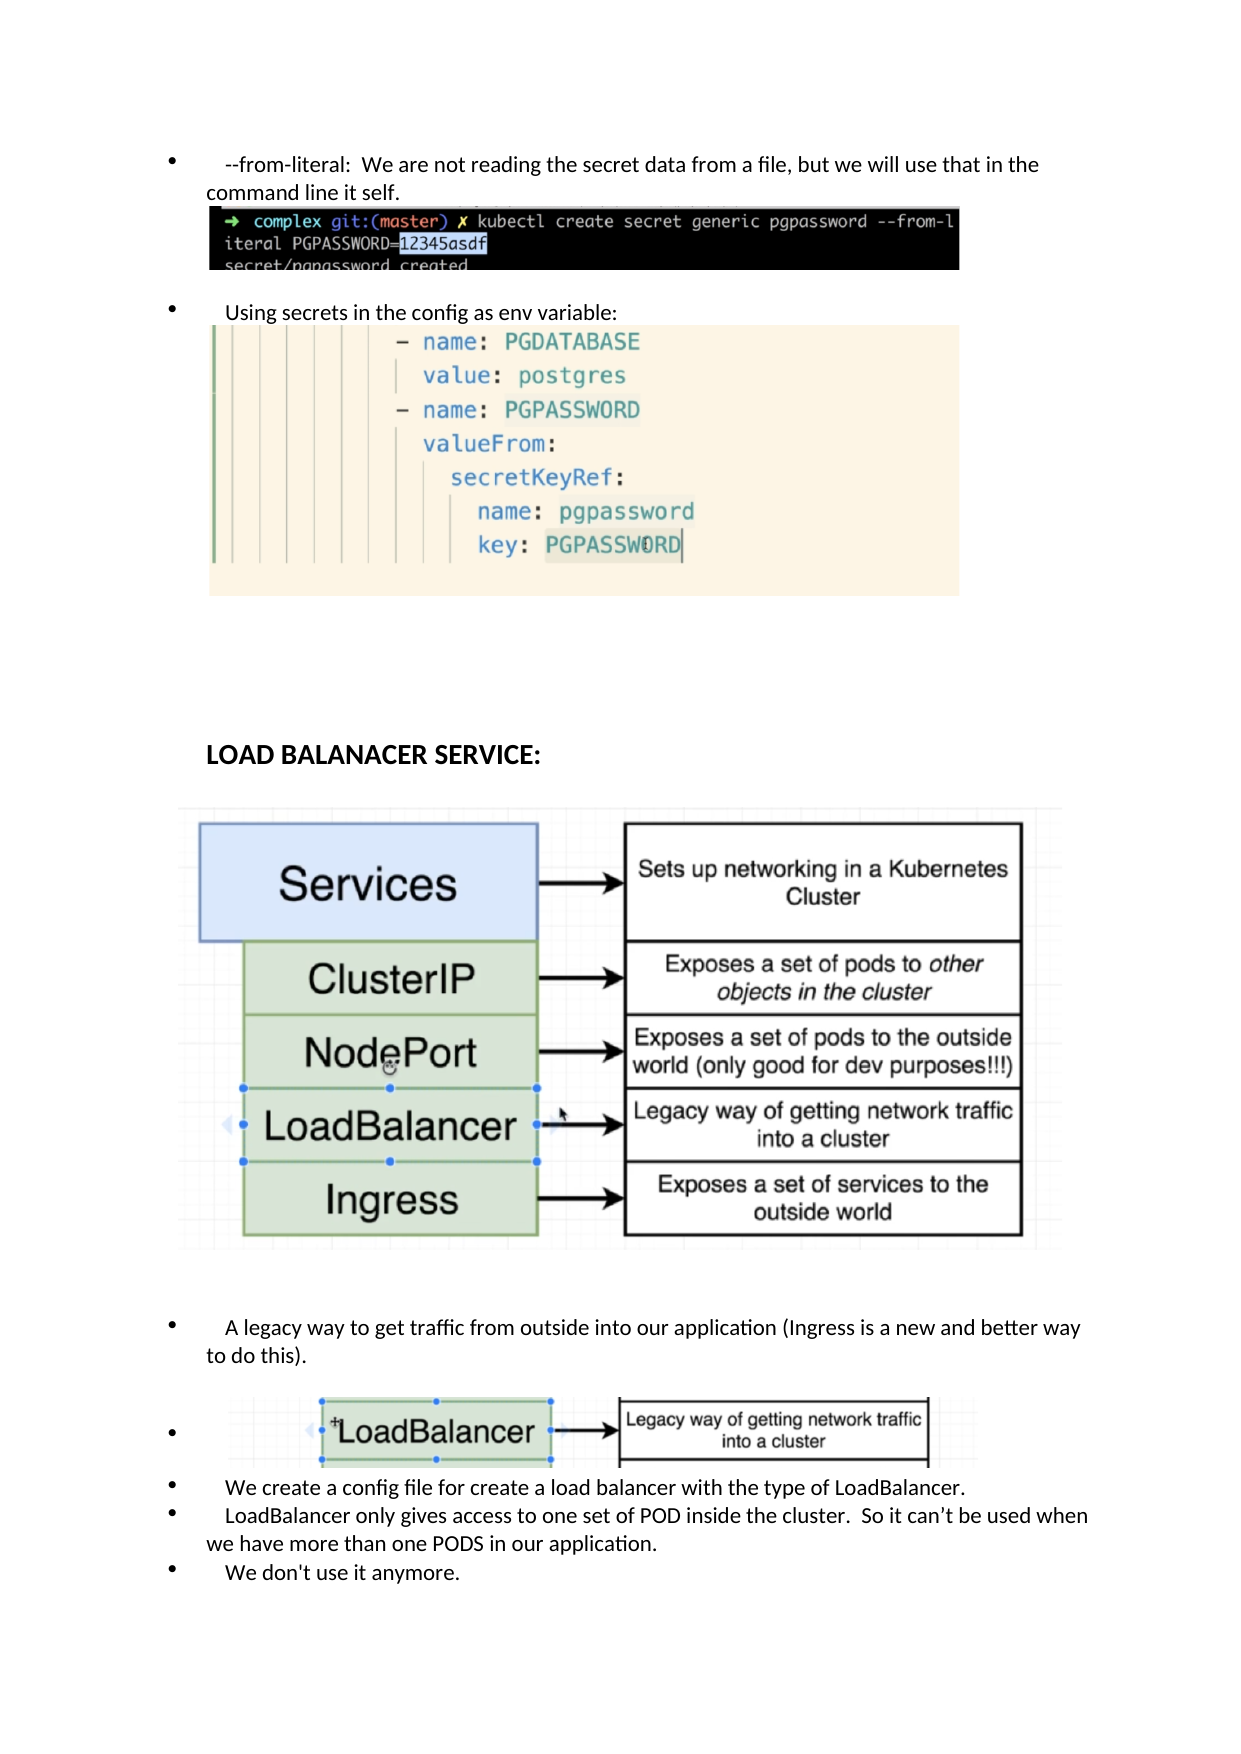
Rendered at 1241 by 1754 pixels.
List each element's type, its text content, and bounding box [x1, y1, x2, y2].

list A legacy way to get traffic from outside into our application (Ingress is a new and better way to do this). [169, 1313, 1090, 1369]
list Using secrets in the config as env variable: [169, 298, 1090, 326]
picture [228, 1397, 979, 1468]
picture [209, 206, 960, 270]
list We don't use it anymore. [169, 1558, 1090, 1586]
list --from-literal: We are not reading the secret data from a file, but we will use that in the command line it self. [169, 150, 1090, 206]
text LOAD BALANACER SERVICE: [206, 736, 1090, 772]
picture [209, 325, 960, 596]
picture [178, 807, 1063, 1250]
list We create a config file for create a load balancer with the type of LoadBalancer. [169, 1473, 1090, 1502]
list LoadBalancer only gives access to one set of POD inside the cluster. So it can’t be used when we have more than one PODS in our application. [169, 1502, 1090, 1558]
